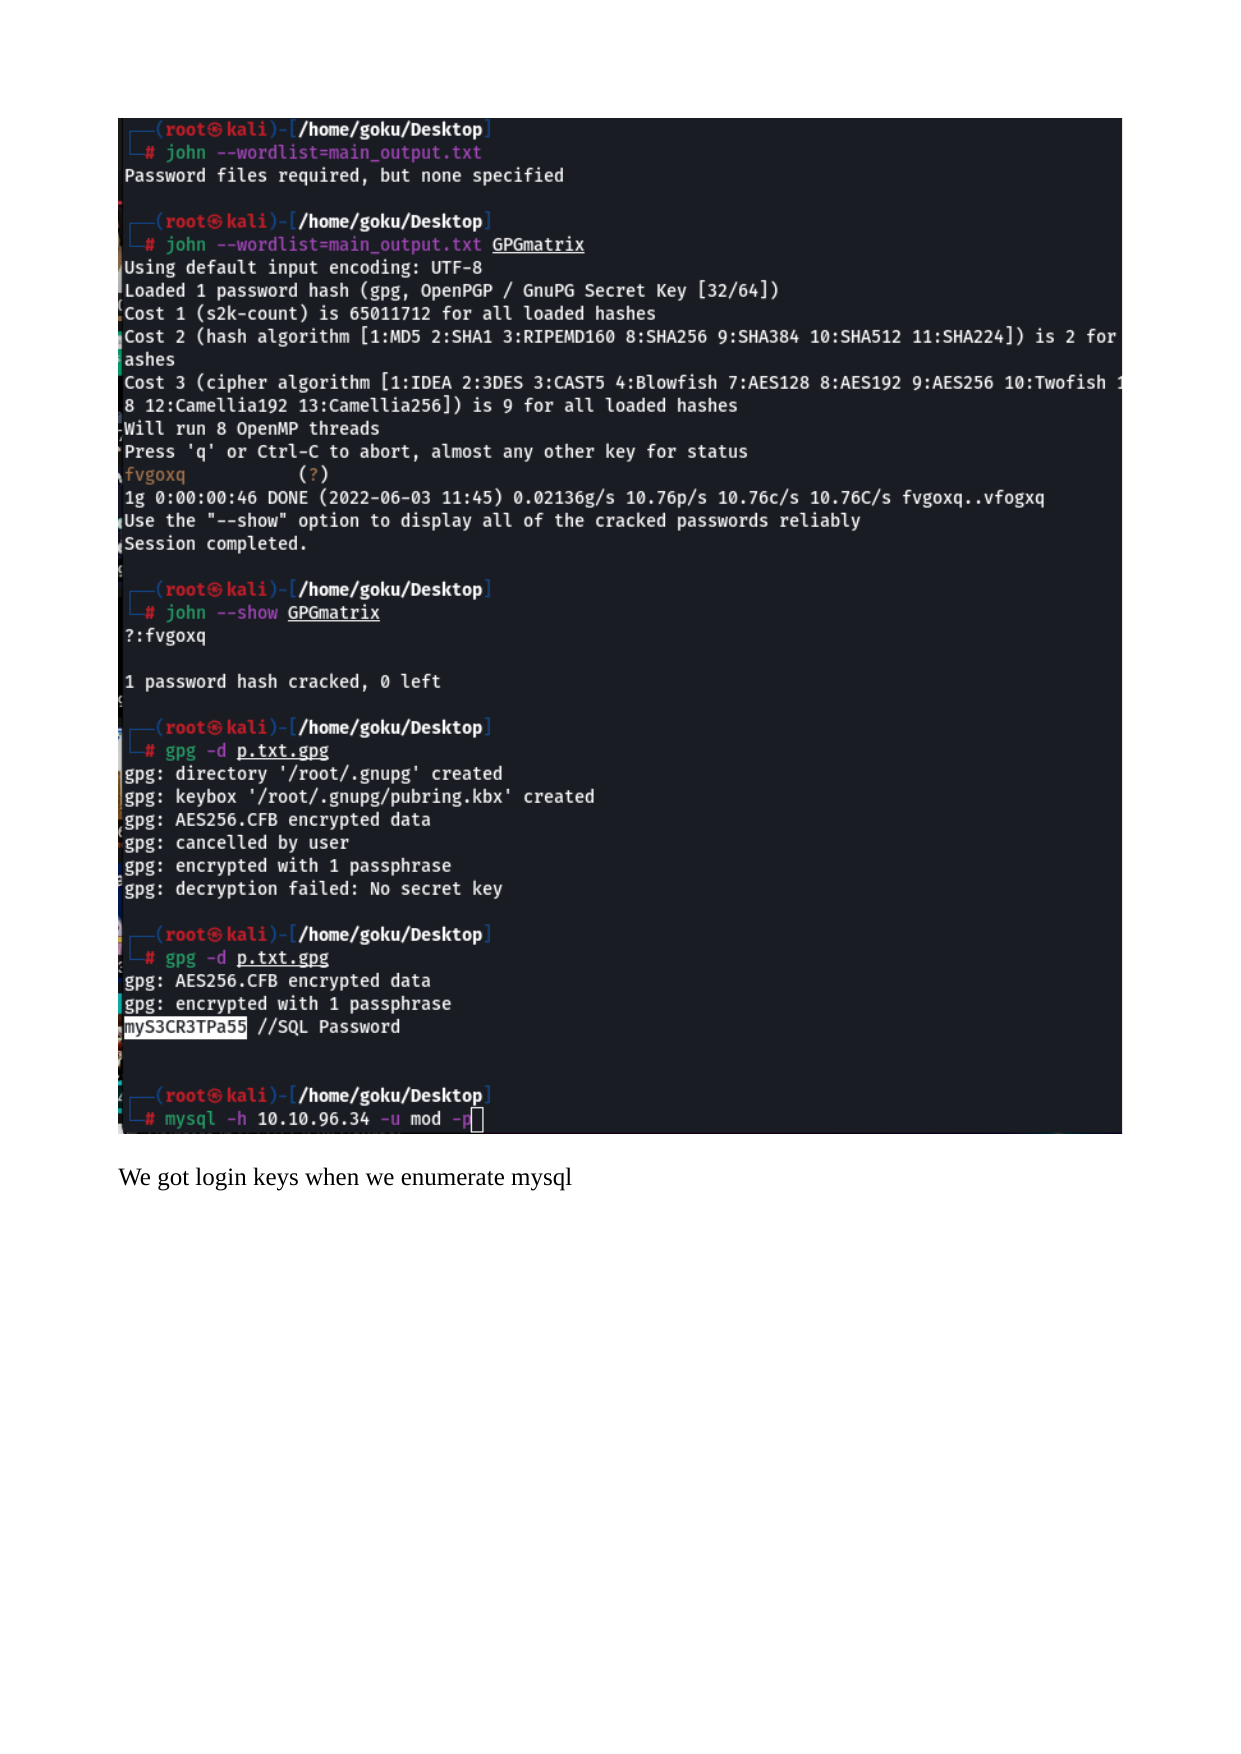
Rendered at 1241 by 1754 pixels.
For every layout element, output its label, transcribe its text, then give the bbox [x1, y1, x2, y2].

picture [118, 118, 1123, 1134]
text We got login keys when we enumerate mysql [118, 1162, 1122, 1191]
